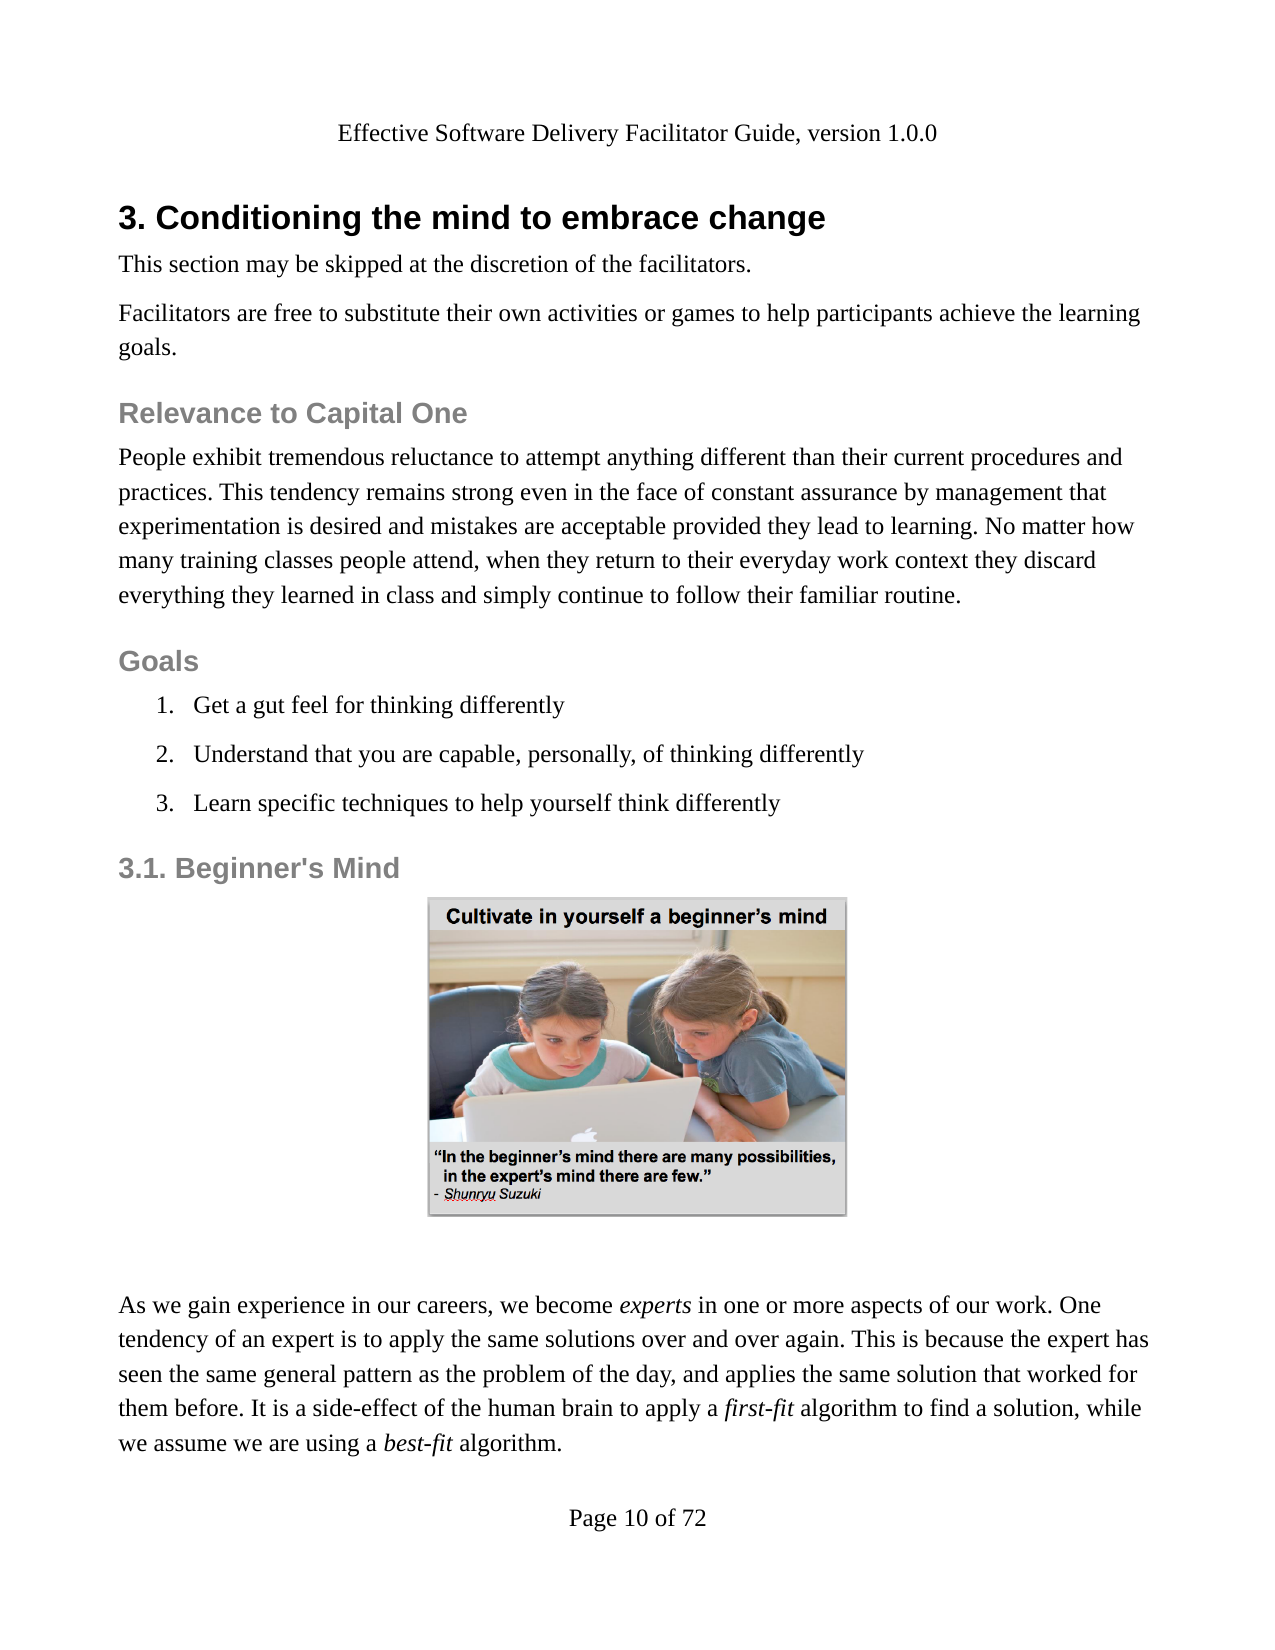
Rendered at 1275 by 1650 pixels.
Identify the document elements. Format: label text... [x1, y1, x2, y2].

subtitle 3. Conditioning the mind to embrace change [118, 198, 1157, 236]
text Facilitators are free to substitute their own activities or games to help participants achieve the learning goals. [118, 298, 1157, 361]
text As we gain experience in our careers, we become experts in one or more aspects of our work. One tendency of an expert is to apply the same solutions over and over again. This is because the expert has seen the same general pattern as the problem of the day, and applies the same solution that worked for them before. It is a side-effect of the human brain to apply a first-fit algorithm to find a solution, while we assume we are using a best-fit algorithm. [118, 1290, 1157, 1457]
list Understand that you are capable, personally, of thinking differently [156, 739, 1157, 767]
subtitle 3.1. Beginner's Mind [118, 851, 1157, 885]
text People exhibit tremendous reluctance to attempt anything different than their current procedures and practices. This tendency remains strong even in the face of constant assurance by management that experimentation is desired and mistakes are acceptable provided they lead to learning. No matter how many training classes people attend, when they return to their everyday work context they discard everything they learned in class and simply continue to follow their familiar routine. [118, 442, 1157, 609]
subtitle Relevance to Capital One [118, 396, 1157, 429]
list Learn specific techniques to help yourself think differently [156, 788, 1157, 817]
subtitle Goals [118, 644, 1157, 677]
list Get a gut feel for thinking differently [156, 690, 1157, 718]
text This section may be skipped at the discretion of the facilitators. [118, 249, 1157, 278]
picture [427, 897, 848, 1217]
